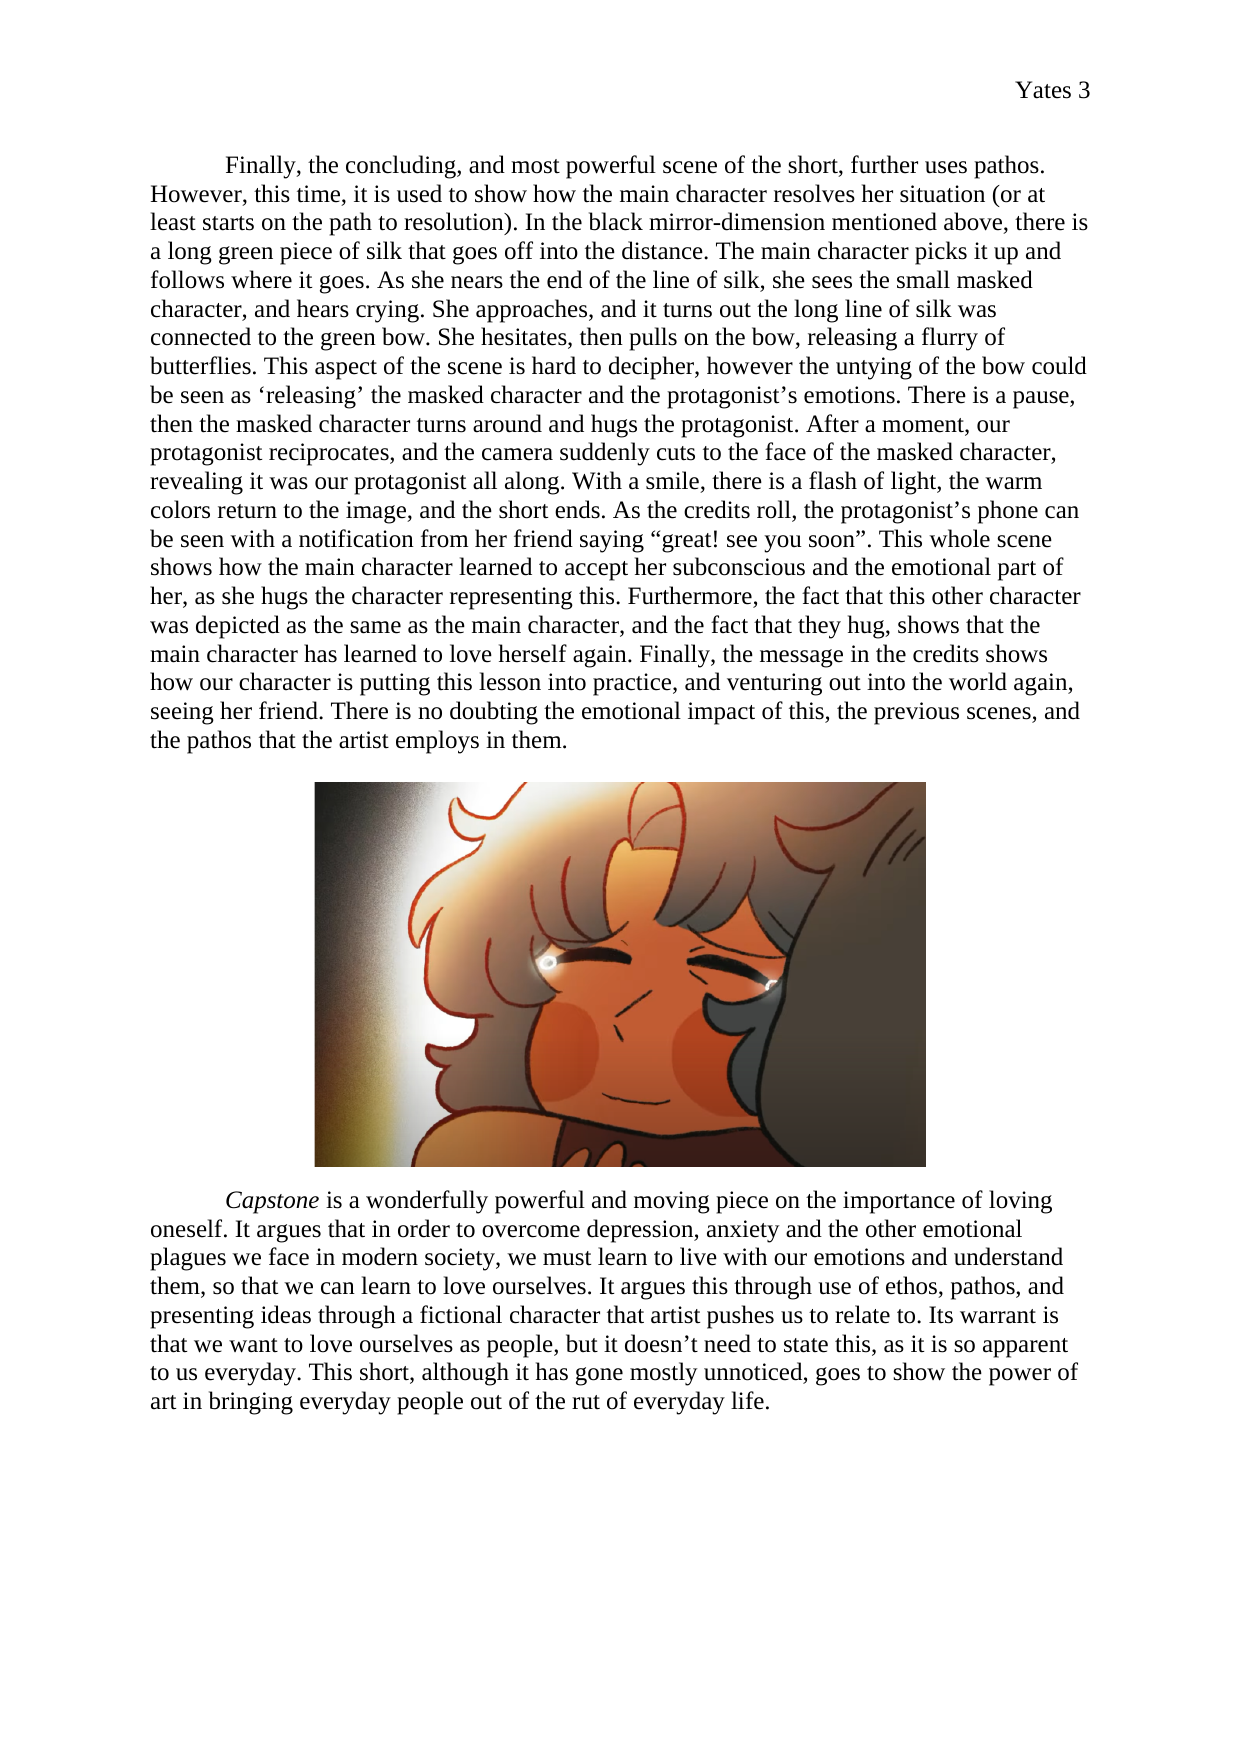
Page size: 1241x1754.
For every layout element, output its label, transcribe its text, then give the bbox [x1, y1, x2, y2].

text Capstone is a wonderfully powerful and moving piece on the importance of loving oneself. It argues that in order to overcome depression, anxiety and the other emotional plagues we face in modern society, we must learn to live with our emotions and understand them, so that we can learn to love ourselves. It argues this through use of ethos, pathos, and presenting ideas through a fictional character that artist pushes us to relate to. Its warrant is that we want to love ourselves as people, but it doesn’t need to state this, as it is so apparent to us everyday. This short, although it has gone mostly unnoticed, goes to show the power of art in bringing everyday people out of the rut of everyday life. [150, 1185, 1090, 1415]
text Finally, the concluding, and most powerful scene of the short, further uses pathos. However, this time, it is used to show how the main character resolves her situation (or at least starts on the path to resolution). In the black mirror-dimension mentioned above, there is a long green piece of silk that goes off into the distance. The main character picks it up and follows where it goes. As she nears the end of the line of silk, she sees the small masked character, and hears crying. She approaches, and it turns out the long line of silk was connected to the green bow. She hesitates, then pulls on the bow, releasing a flurry of butterflies. This aspect of the scene is hard to decipher, however the untying of the bow could be seen as ‘releasing’ the masked character and the protagonist’s emotions. There is a pause, then the masked character turns around and hugs the protagonist. After a moment, our protagonist reciprocates, and the camera suddenly cuts to the face of the masked character, revealing it was our protagonist all along. With a smile, there is a flash of light, the warm colors return to the image, and the short ends. As the credits roll, the protagonist’s phone can be seen with a notification from her friend saying “great! see you soon”. This whole scene shows how the main character learned to accept her subconscious and the emotional part of her, as she hugs the character representing this. Furthermore, the fact that this other character was depicted as the same as the main character, and the fact that they hug, shows that the main character has learned to love herself again. Finally, the message in the credits shows how our character is putting this lesson into practice, and venturing out into the world again, seeing her friend. There is no doubting the emotional impact of this, the previous scenes, and the pathos that the artist employs in them. [150, 150, 1090, 754]
picture [314, 782, 926, 1167]
